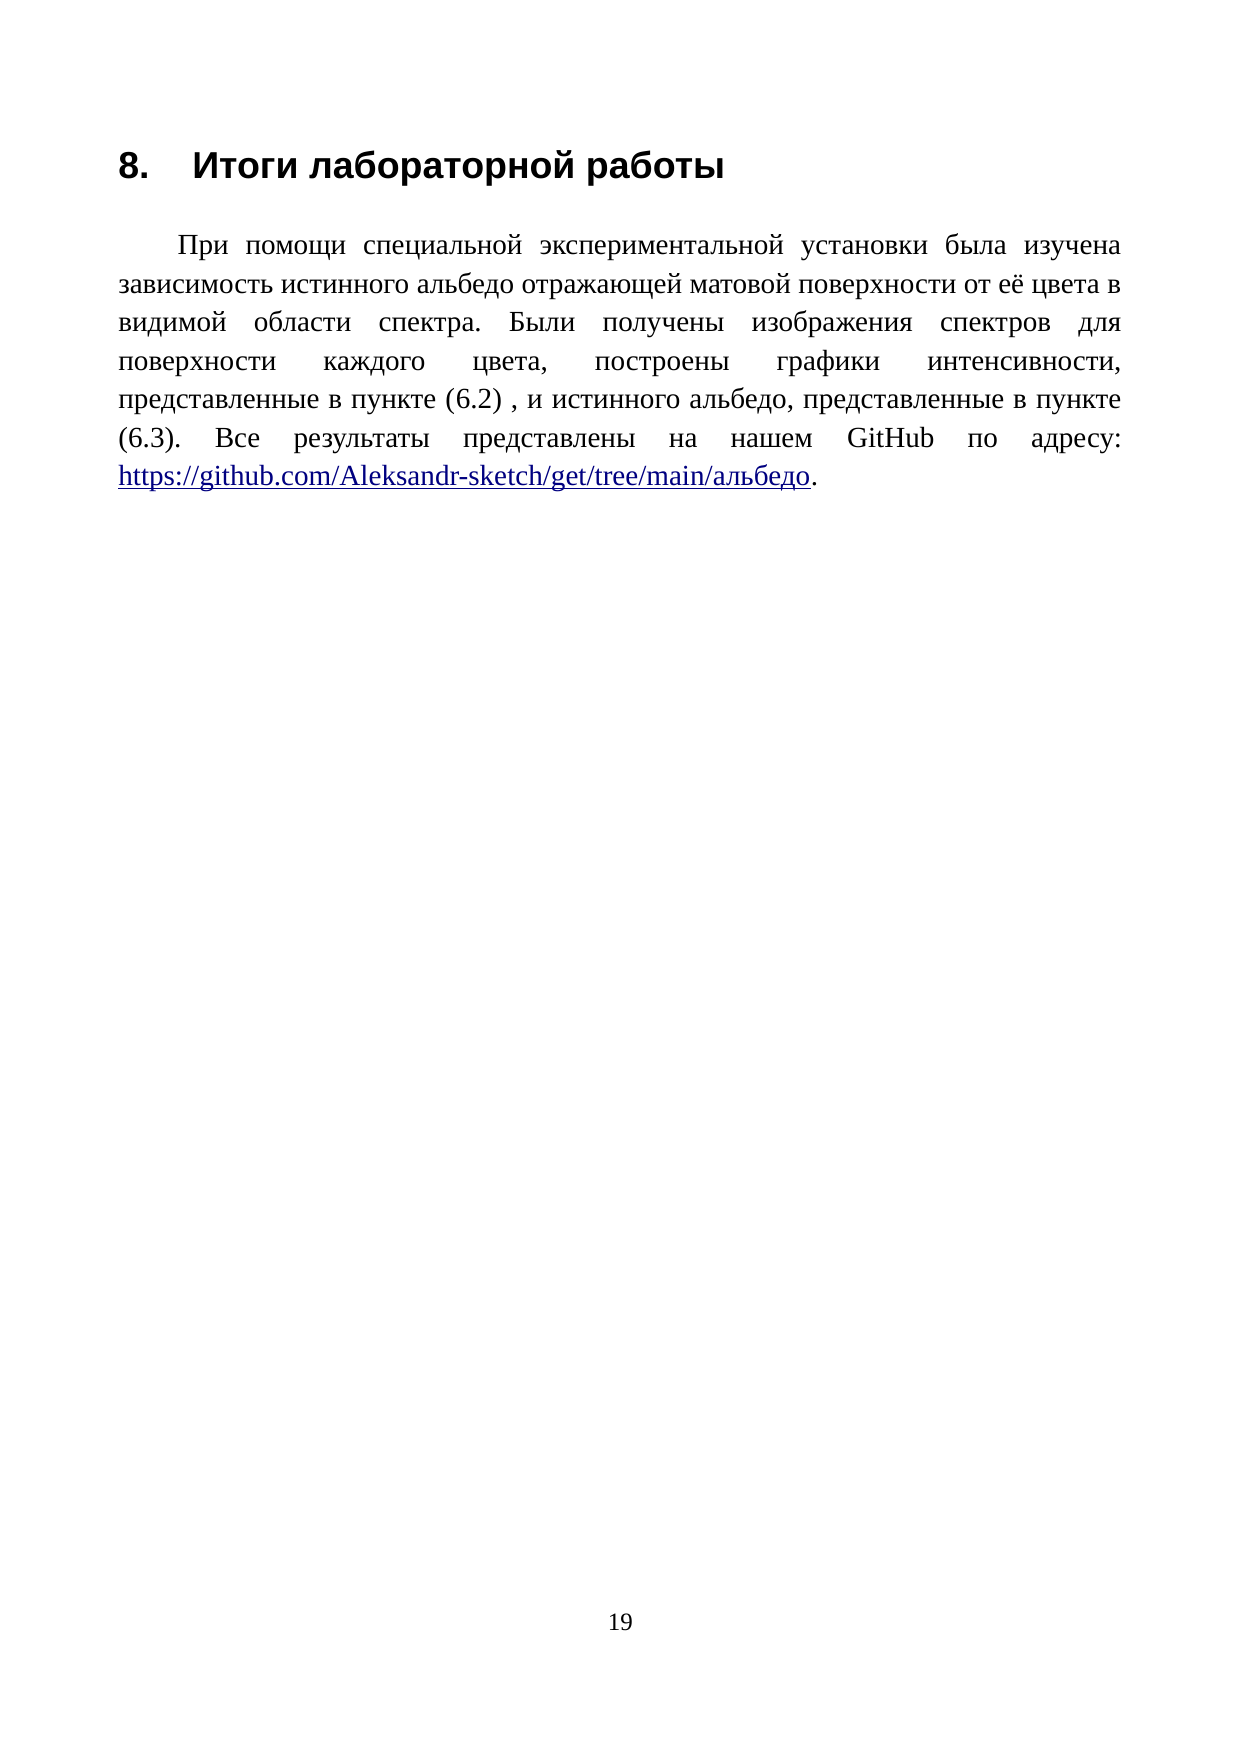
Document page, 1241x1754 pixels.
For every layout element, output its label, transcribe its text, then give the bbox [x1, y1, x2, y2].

subtitle Итоги лабораторной работы [118, 143, 1122, 186]
text При помощи специальной экспериментальной установки была изучена зависимость истинного альбедо отражающей матовой поверхности от её цвета в видимой области спектра. Были получены изображения спектров для поверхности каждого цвета, построены графики интенсивности, представленные в пункте (6.2) , и истинного альбедо, представленные в пункте (6.3). Все результаты представлены на нашем GitHub по адресу: https://github.com/Aleksandr-sketch/get/tree/main/альбедо. [118, 227, 1122, 492]
